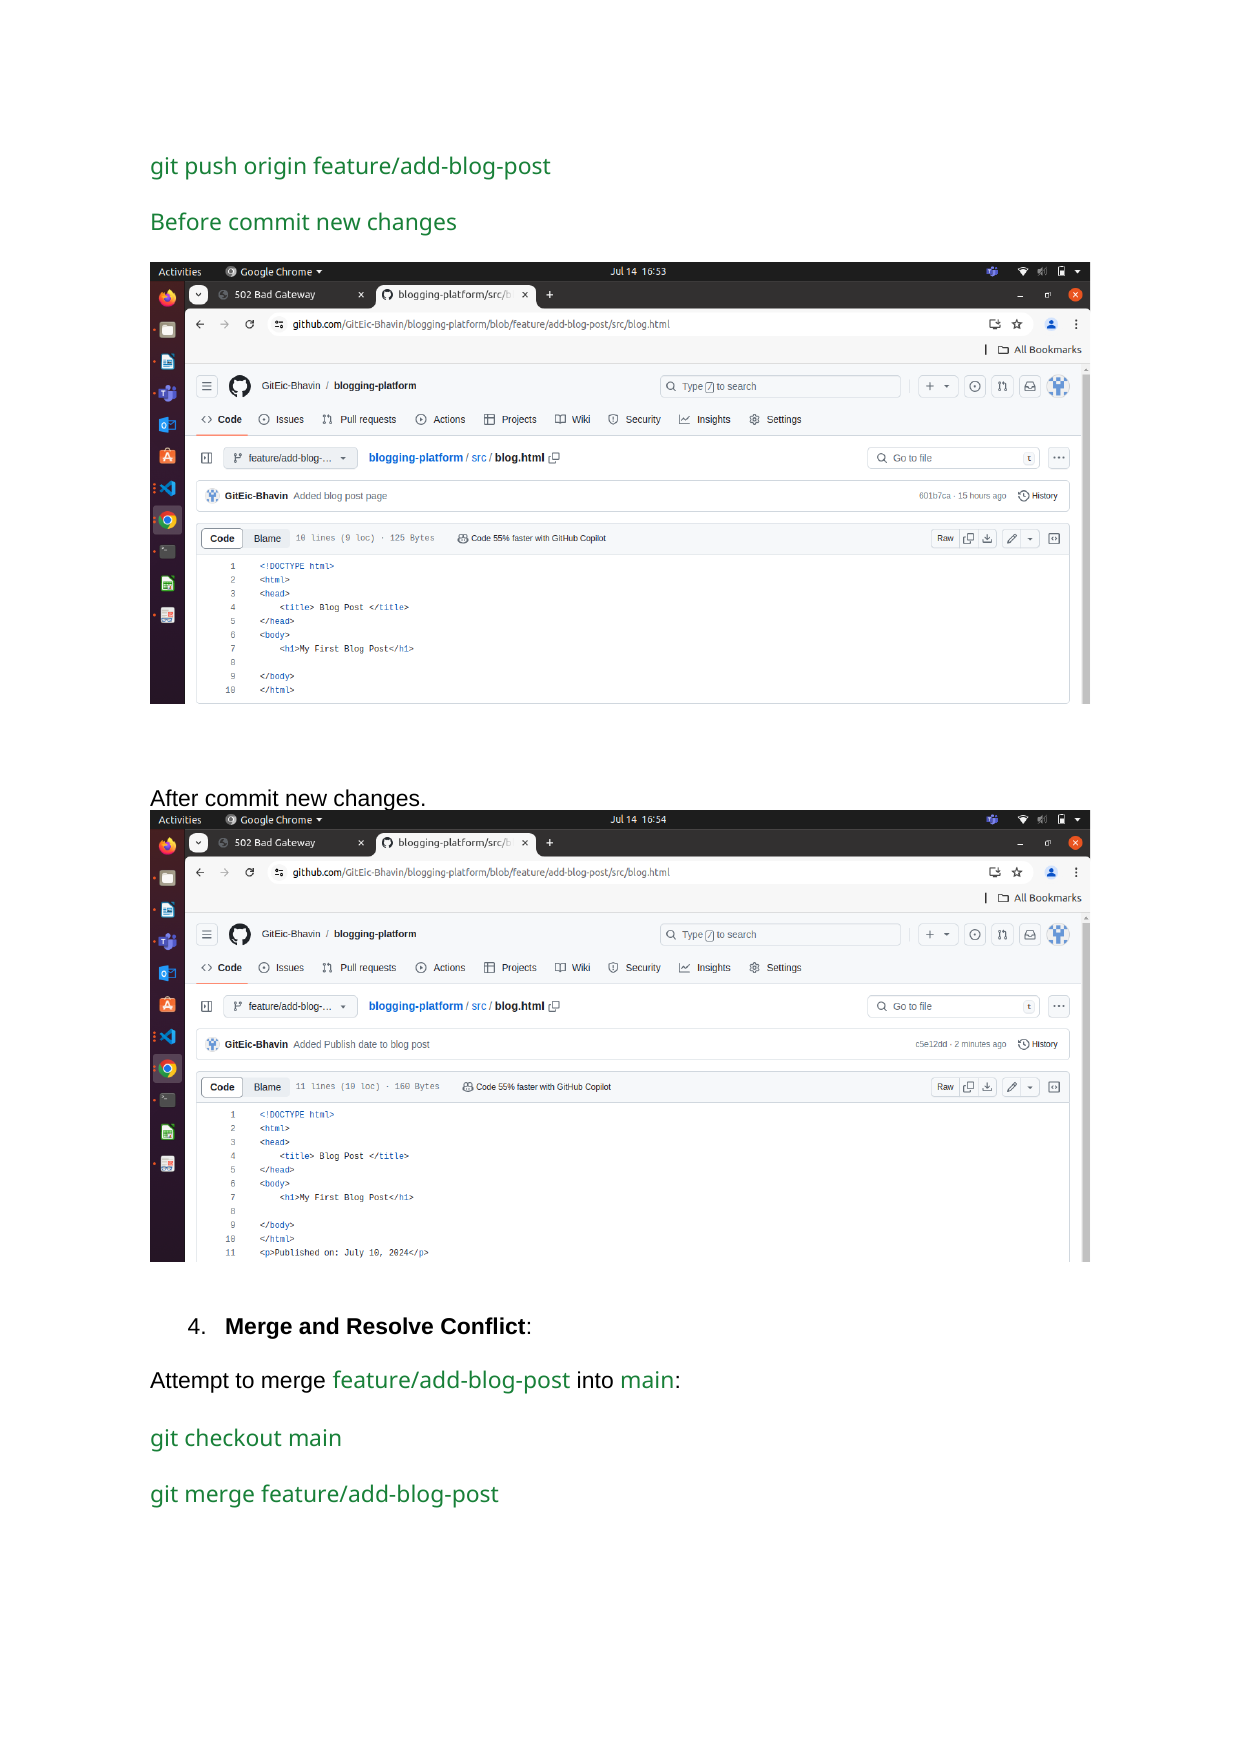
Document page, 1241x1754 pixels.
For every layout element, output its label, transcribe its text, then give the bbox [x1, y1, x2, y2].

text Before commit new changes [150, 206, 1090, 237]
text git push origin feature/add-blog-post [150, 150, 1090, 181]
picture [150, 262, 1091, 704]
text git merge feature/add-blog-post [150, 1478, 1090, 1509]
text Attempt to merge feature/add-blog-post into main: git checkout main [150, 1364, 1090, 1453]
picture [150, 810, 1091, 1262]
list Merge and Resolve Conflict: [187, 1313, 1090, 1339]
text After commit new changes. [150, 784, 1090, 810]
